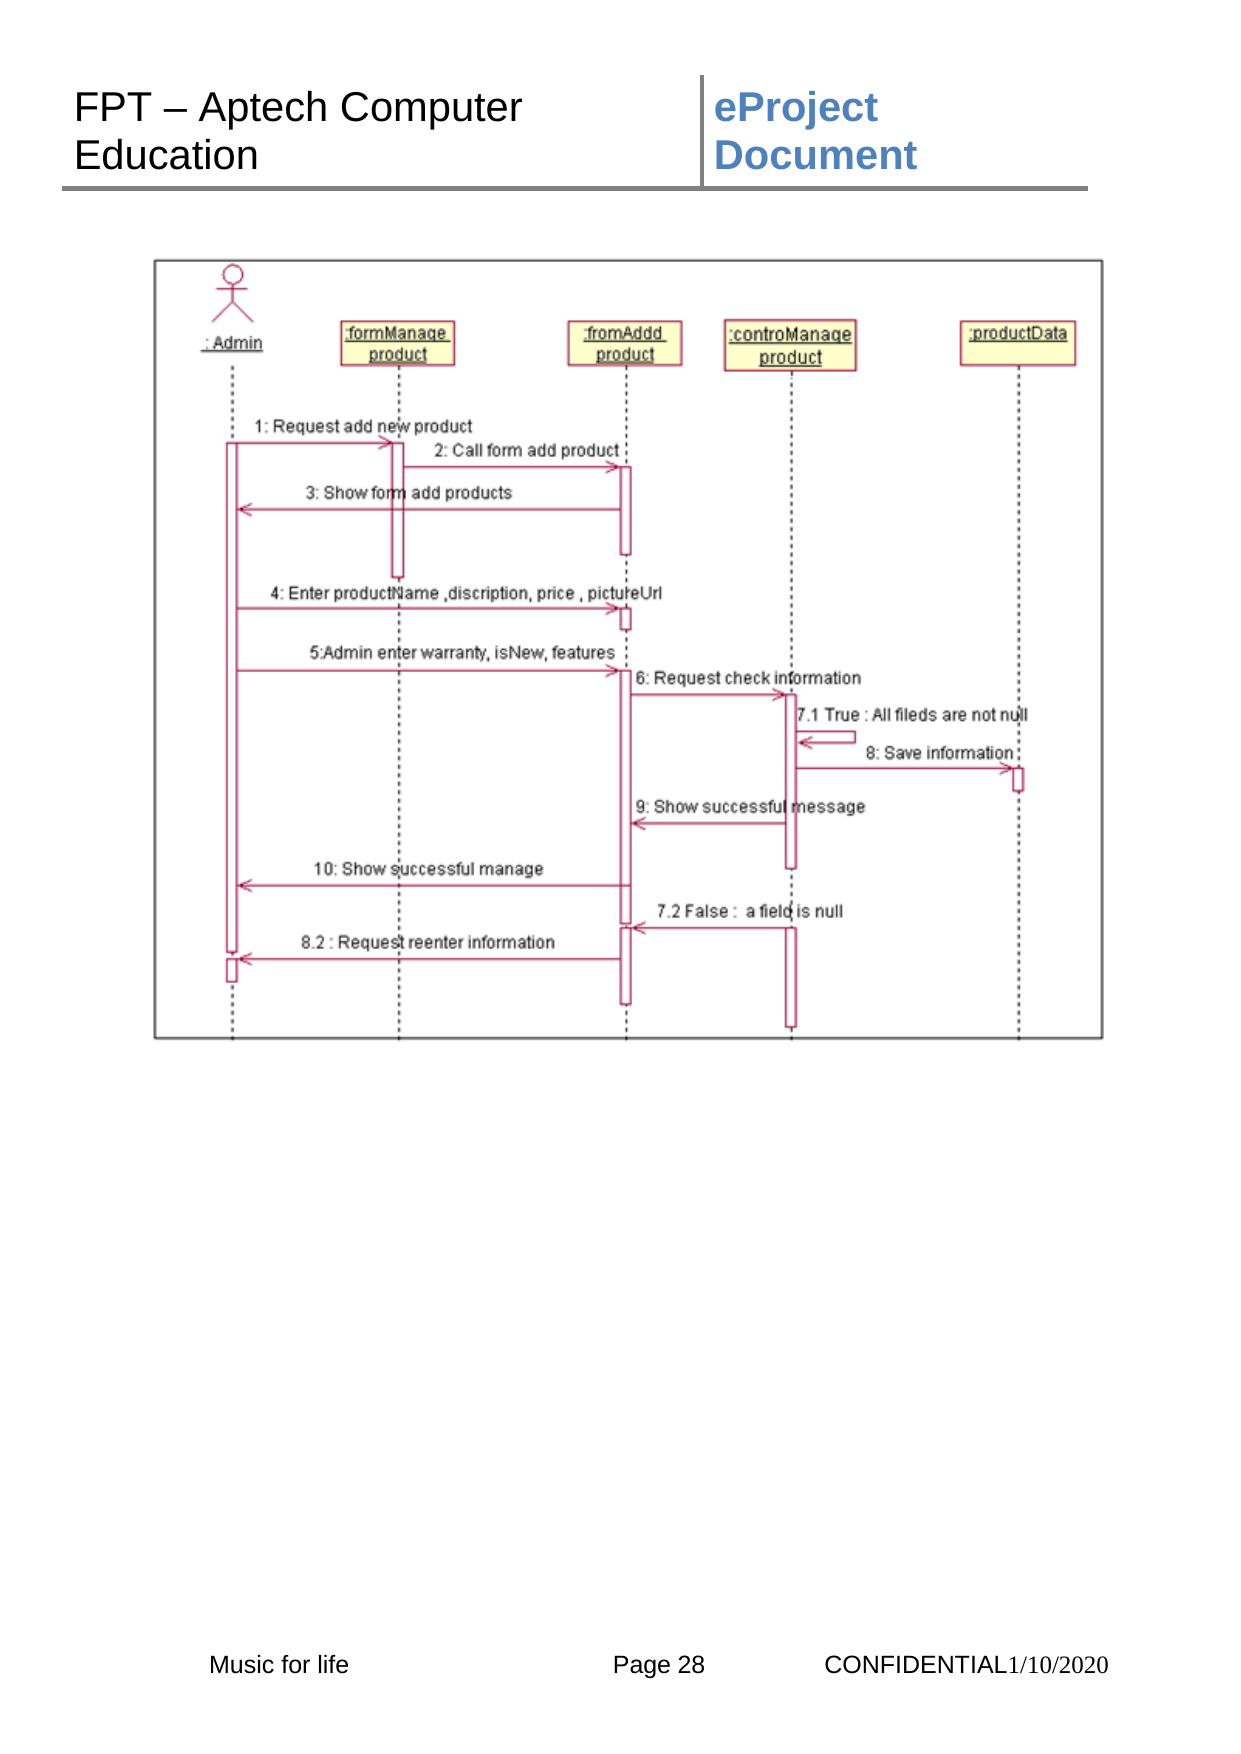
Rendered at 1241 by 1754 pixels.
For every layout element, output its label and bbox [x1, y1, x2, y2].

picture [146, 248, 1121, 1048]
